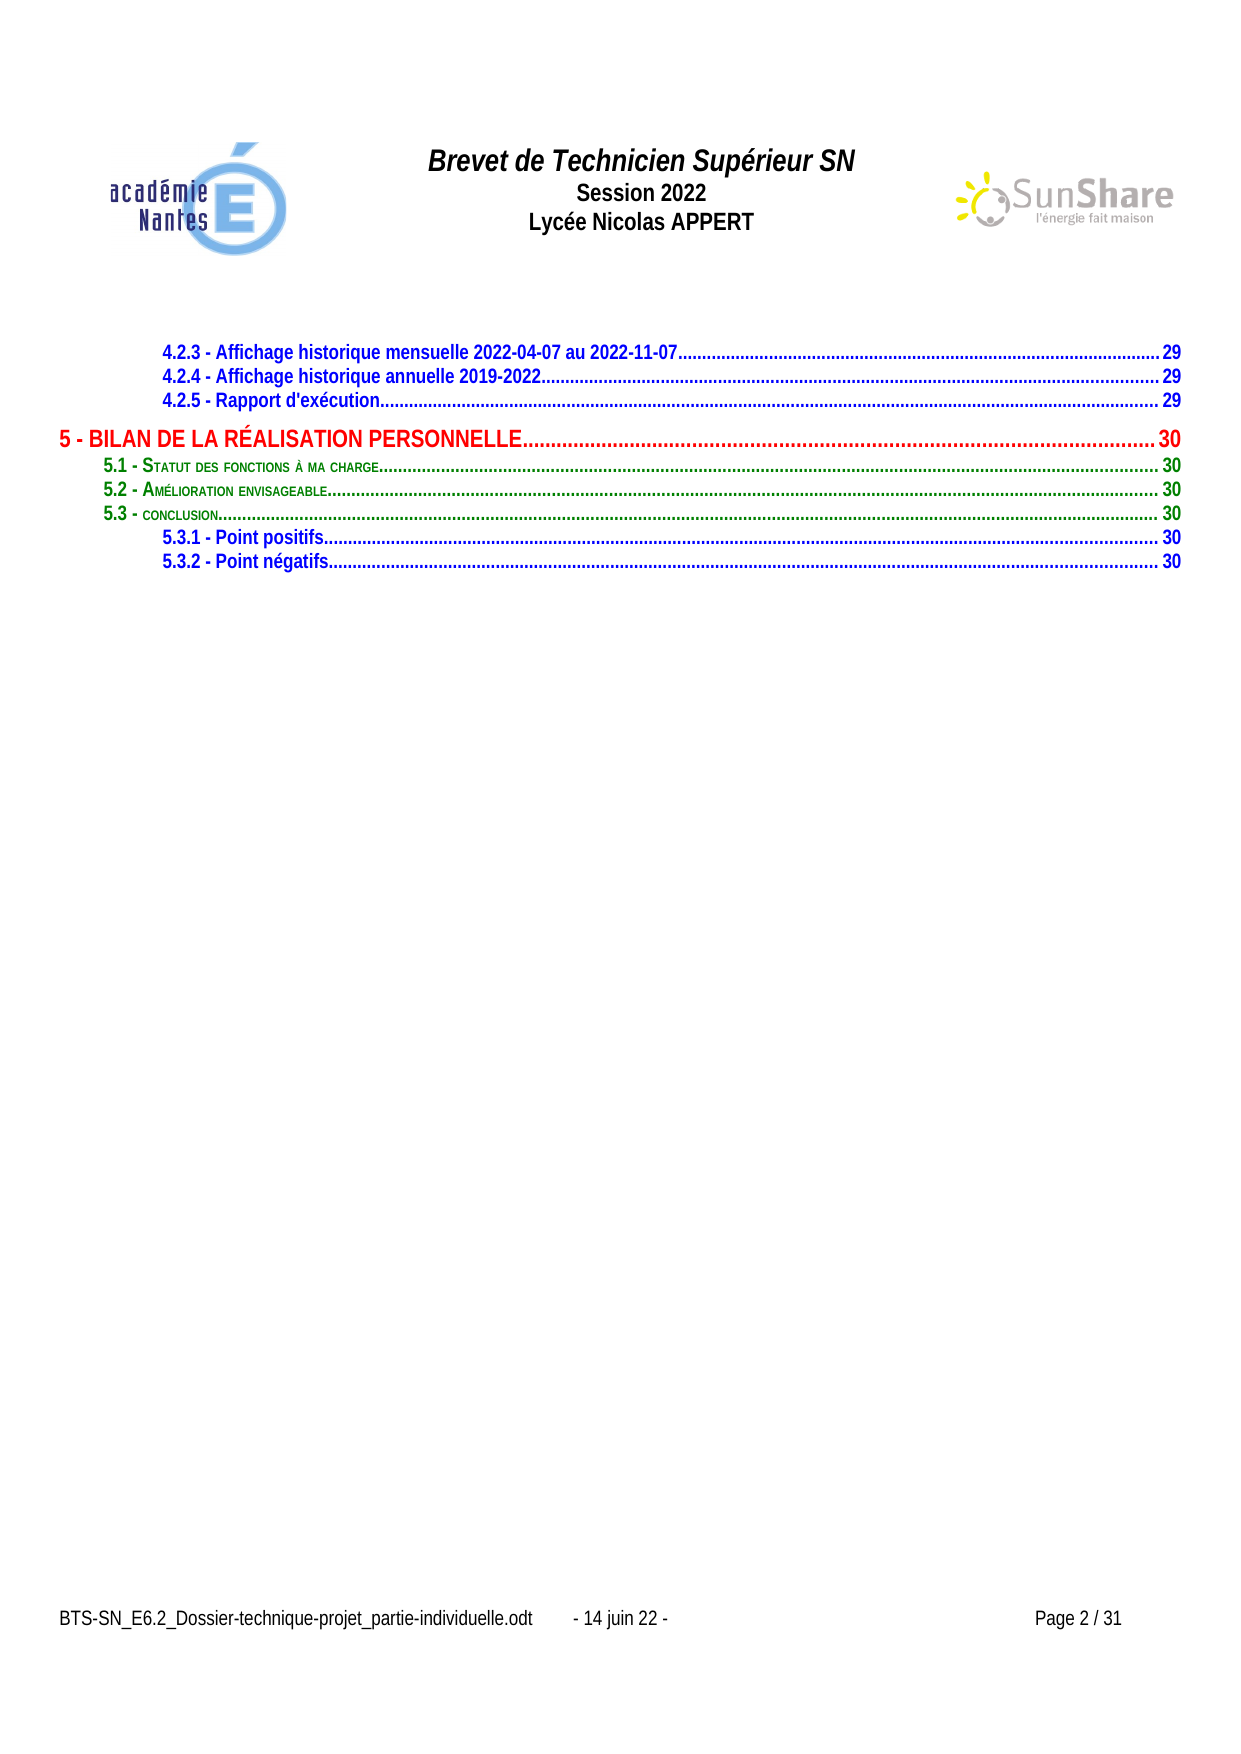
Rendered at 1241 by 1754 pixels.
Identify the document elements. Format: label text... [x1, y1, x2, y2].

text 5.3.2 - Point négatifs 30 [162, 548, 1181, 572]
picture [110, 142, 287, 256]
text 5 - Bilan de la réalisation personnelle 30 [59, 424, 1181, 453]
picture [950, 170, 1175, 227]
text 5.3.1 - Point positifs 30 [162, 524, 1181, 548]
text 4.2.5 - Rapport d'exécution 29 [162, 388, 1181, 412]
text 5.2 - Amélioration envisageable 30 [103, 477, 1181, 501]
text 4.2.4 - Affichage historique annuelle 2019-2022 29 [162, 364, 1181, 388]
text 5.3 - conclusion 30 [103, 501, 1181, 524]
text 5.1 - Statut des fonctions à ma charge 30 [103, 453, 1181, 477]
text 4.2.3 - Affichage historique mensuelle 2022-04-07 au 2022-11-07 29 [162, 340, 1181, 364]
